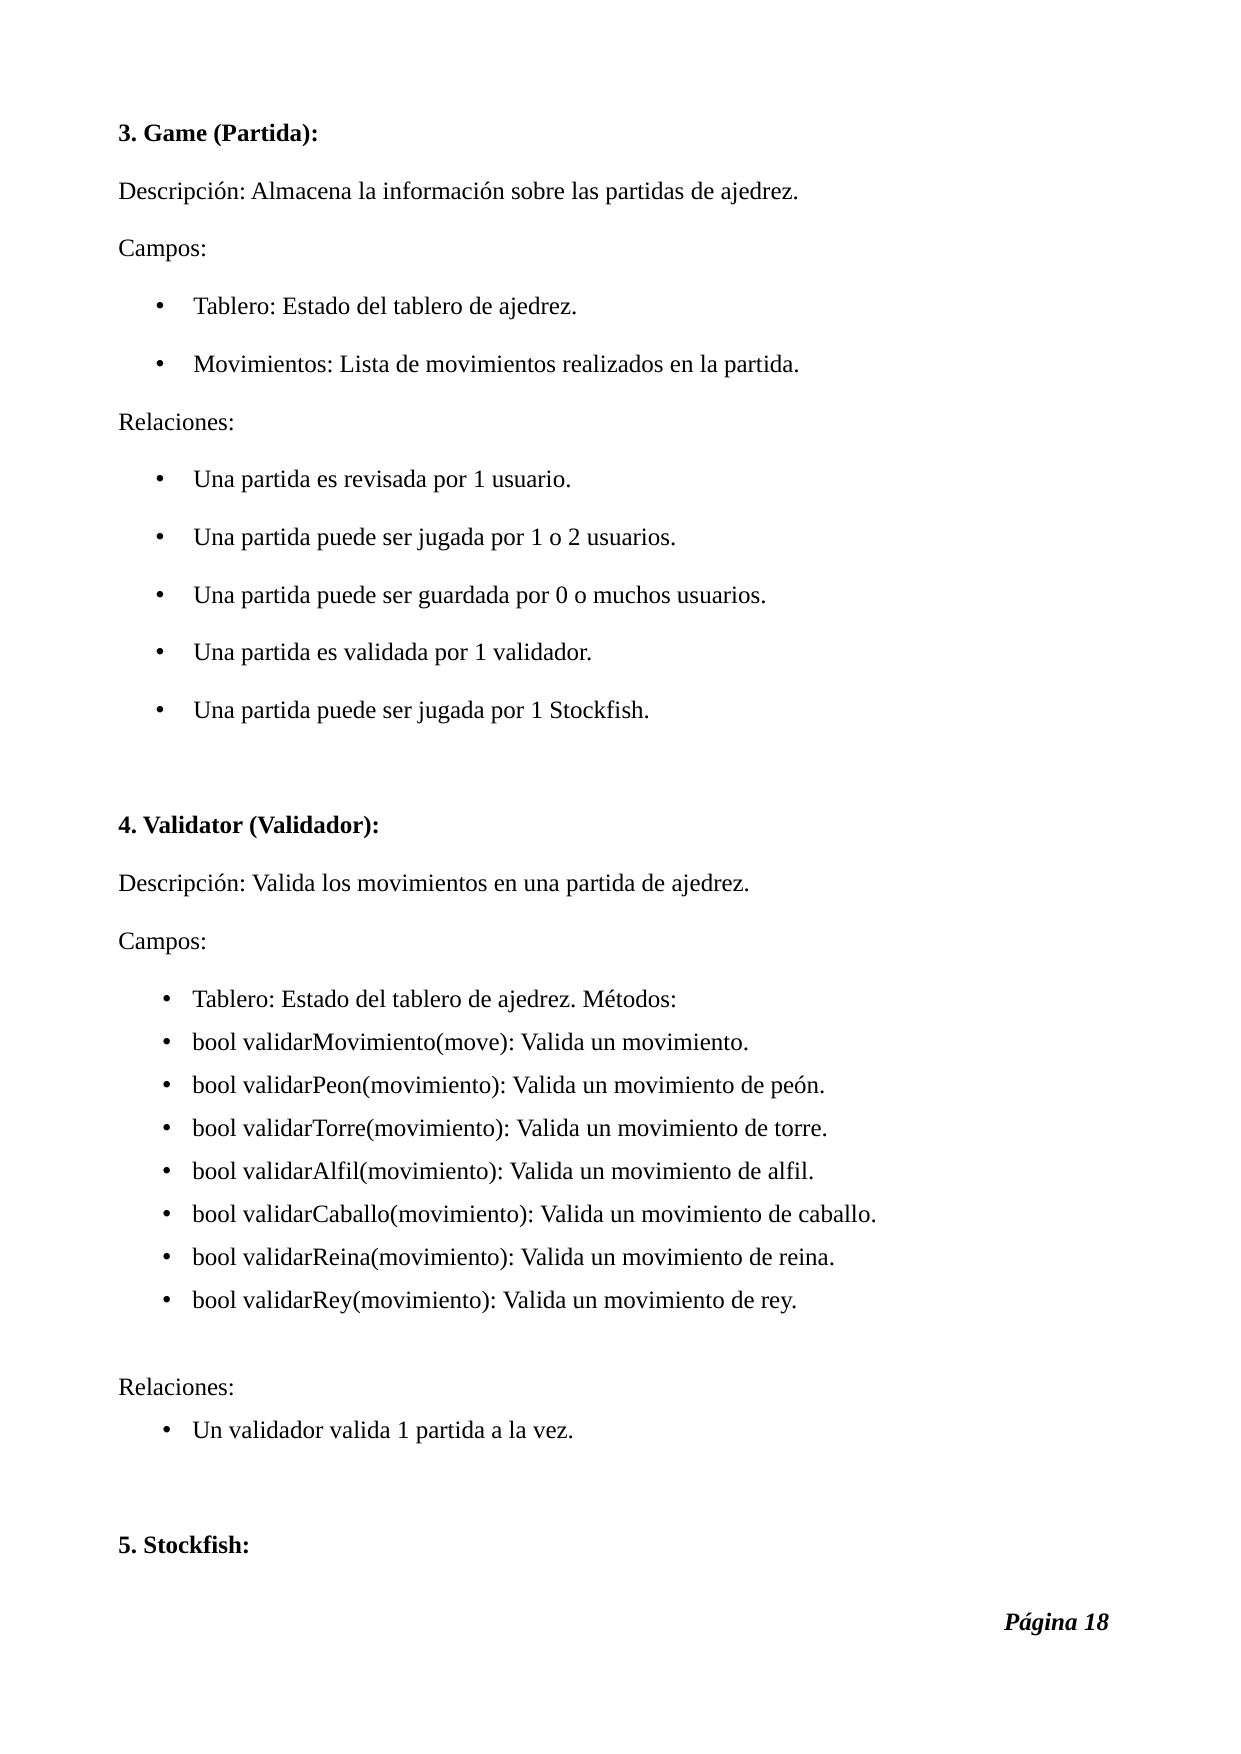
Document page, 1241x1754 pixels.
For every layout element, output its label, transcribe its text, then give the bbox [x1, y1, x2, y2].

list bool validarRey(movimiento): Valida un movimiento de rey. [162, 1286, 1122, 1314]
text Campos: [118, 926, 1122, 955]
list Una partida es validada por 1 validador. [156, 637, 1122, 666]
text Descripción: Almacena la información sobre las partidas de ajedrez. [118, 176, 1122, 204]
list Una partida es revisada por 1 usuario. [156, 464, 1122, 493]
text Relaciones: [118, 1372, 1122, 1401]
list Una partida puede ser jugada por 1 o 2 usuarios. [156, 522, 1122, 551]
text Descripción: Valida los movimientos en una partida de ajedrez. [118, 868, 1122, 897]
list bool validarTorre(movimiento): Valida un movimiento de torre. [162, 1113, 1122, 1142]
list bool validarPeon(movimiento): Valida un movimiento de peón. [162, 1070, 1122, 1099]
list Un validador valida 1 partida a la vez. [162, 1415, 1122, 1444]
text 3. Game (Partida): [118, 118, 1122, 147]
list Tablero: Estado del tablero de ajedrez. Métodos: [162, 984, 1122, 1012]
text Relaciones: [118, 407, 1122, 435]
text 5. Stockfish: [118, 1530, 1122, 1559]
list bool validarAlfil(movimiento): Valida un movimiento de alfil. [162, 1156, 1122, 1185]
text Campos: [118, 233, 1122, 262]
text 4. Validator (Validador): [118, 811, 1122, 839]
list bool validarReina(movimiento): Valida un movimiento de reina. [162, 1242, 1122, 1271]
list Tablero: Estado del tablero de ajedrez. [156, 291, 1122, 320]
list bool validarMovimiento(move): Valida un movimiento. [162, 1027, 1122, 1056]
list Movimientos: Lista de movimientos realizados en la partida. [156, 349, 1122, 378]
list Una partida puede ser guardada por 0 o muchos usuarios. [156, 580, 1122, 608]
list Una partida puede ser jugada por 1 Stockfish. [156, 695, 1122, 724]
list bool validarCaballo(movimiento): Valida un movimiento de caballo. [162, 1199, 1122, 1228]
